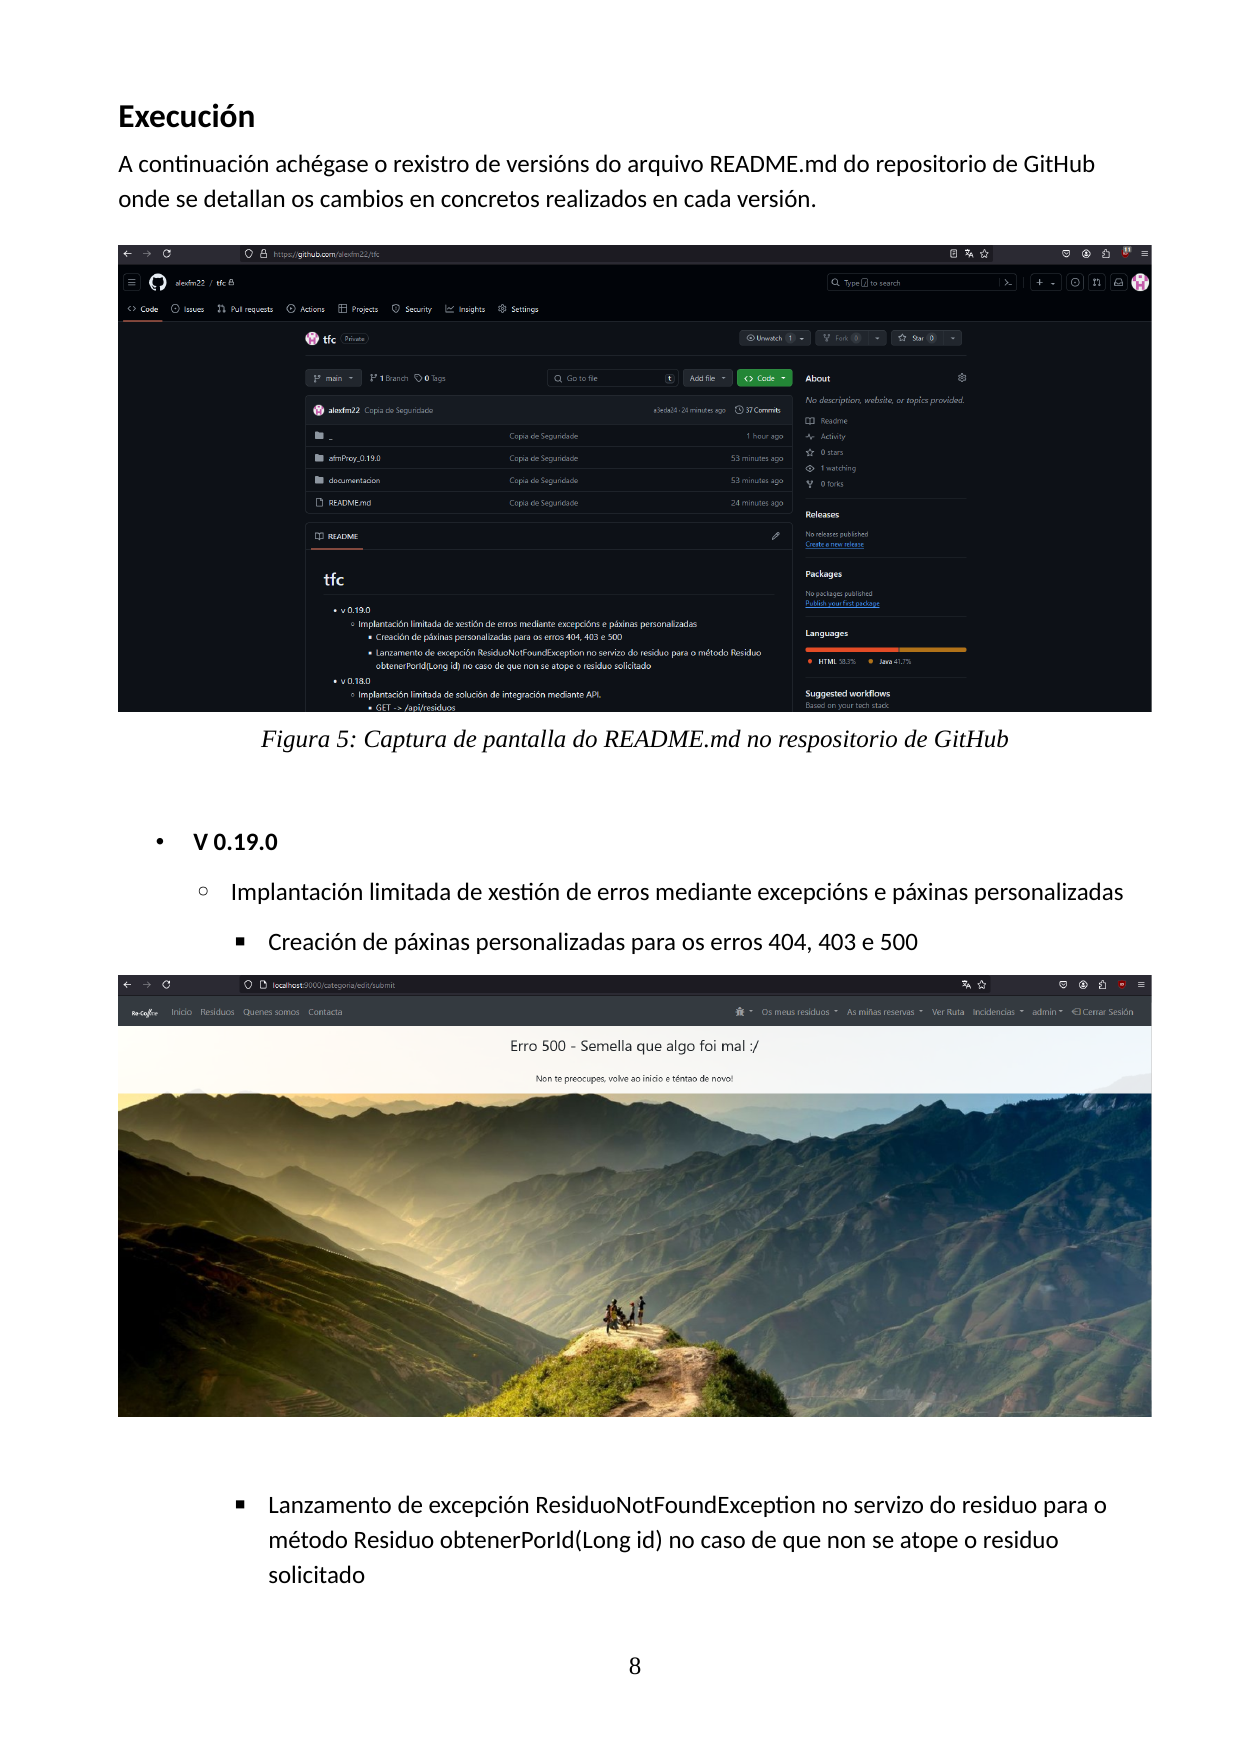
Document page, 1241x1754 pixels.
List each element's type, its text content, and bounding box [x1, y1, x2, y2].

picture [118, 975, 1152, 1417]
subtitle Execución [118, 95, 1152, 135]
list V 0.19.0 [156, 826, 1152, 857]
picture [118, 245, 1152, 712]
list Implantación limitada de xestión de erros mediante excepcións e páxinas personalizadas [193, 876, 1152, 907]
list Lanzamento de excepción ResiduoNotFoundException no servizo do residuo para o método Residuo obtenerPorId(Long id) no caso de que non se atope o residuo solicitado [231, 1489, 1152, 1590]
text Figura 5: Captura de pantalla do README.md no respositorio de GitHub [118, 712, 1152, 753]
list Creación de páxinas personalizadas para os erros 404, 403 e 500 [231, 926, 1152, 956]
text A continuación achégase o rexistro de versións do arquivo README.md do repositorio de GitHub onde se detallan os cambios en concretos realizados en cada versión. [118, 148, 1152, 213]
